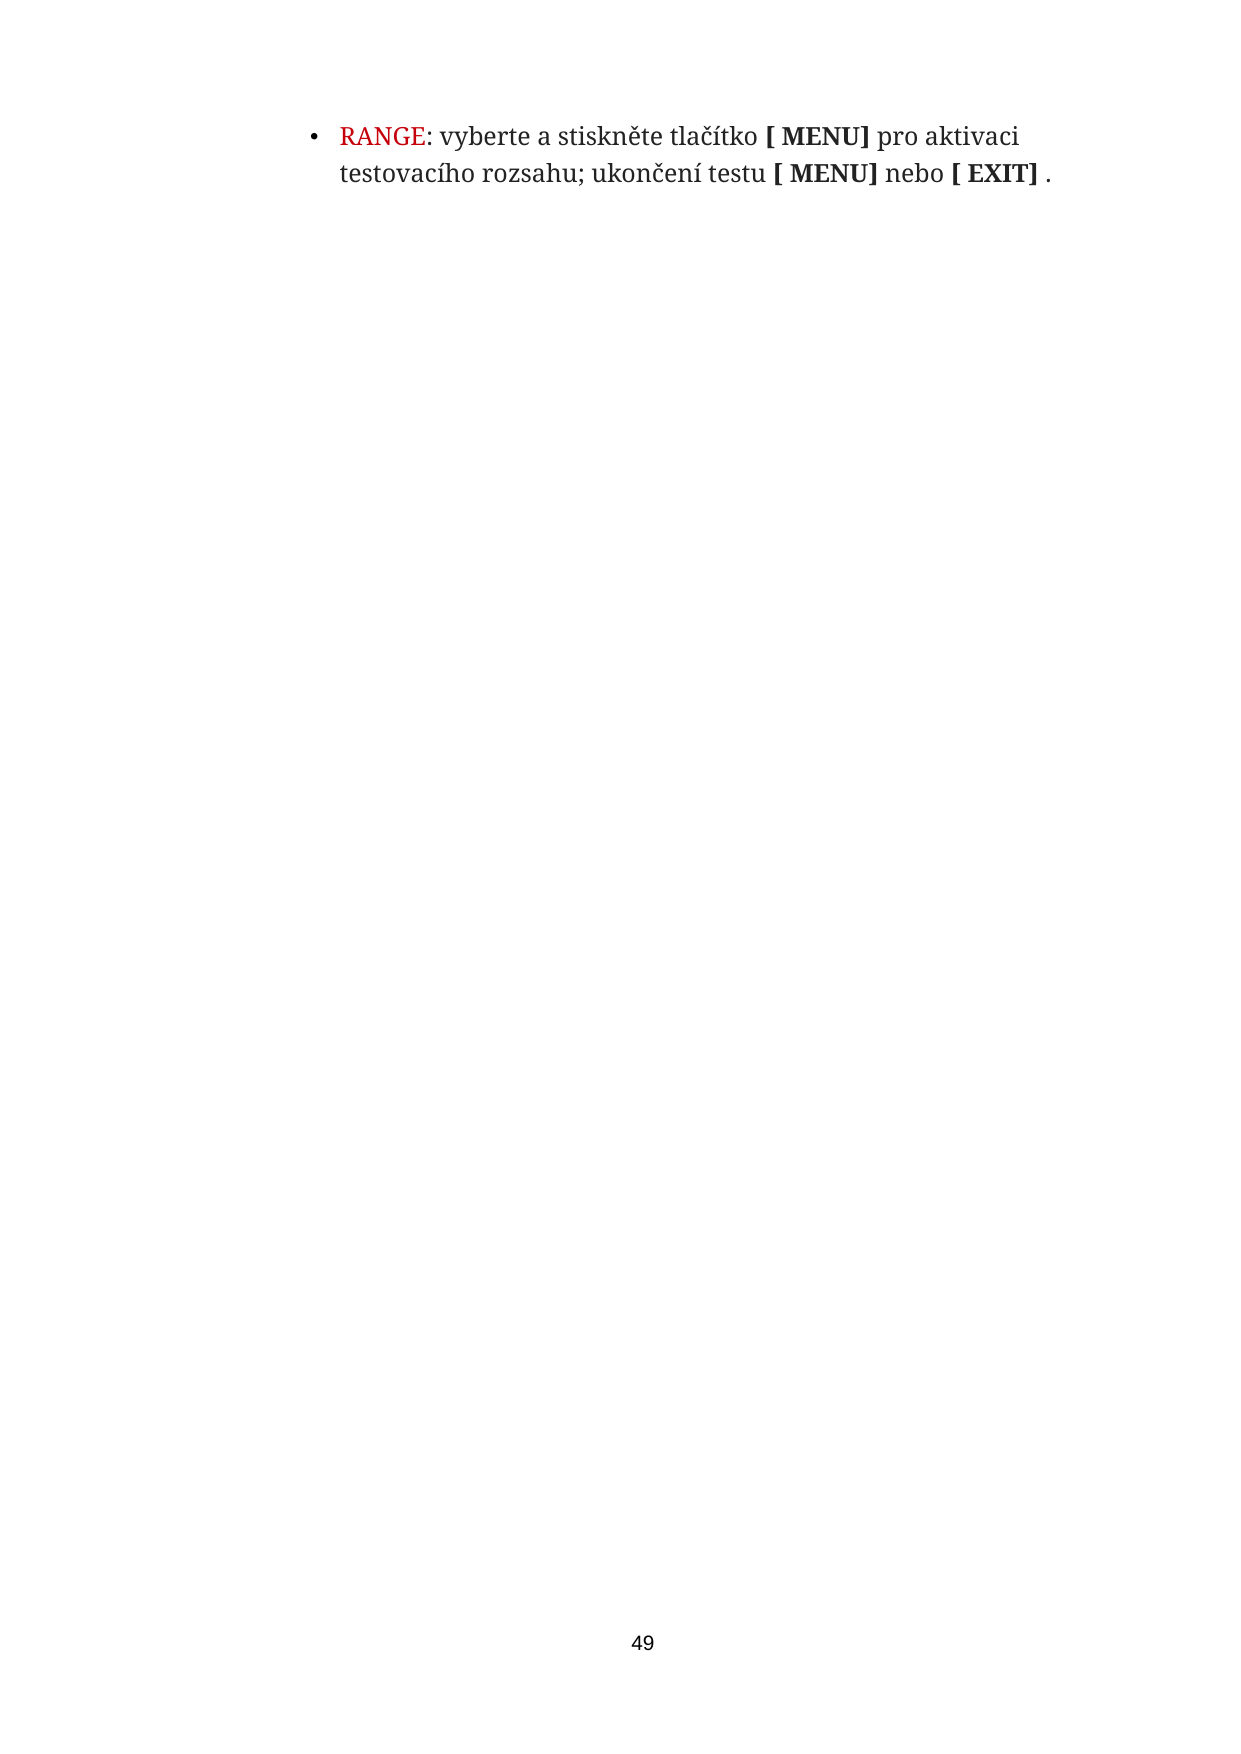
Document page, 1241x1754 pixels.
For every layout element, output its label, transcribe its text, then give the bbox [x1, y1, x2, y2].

list RANGE: vyberte a stiskněte tlačítko [ MENU] pro aktivaci testovacího rozsahu; ukončení testu [ MENU] nebo [ EXIT] . [310, 118, 1122, 189]
